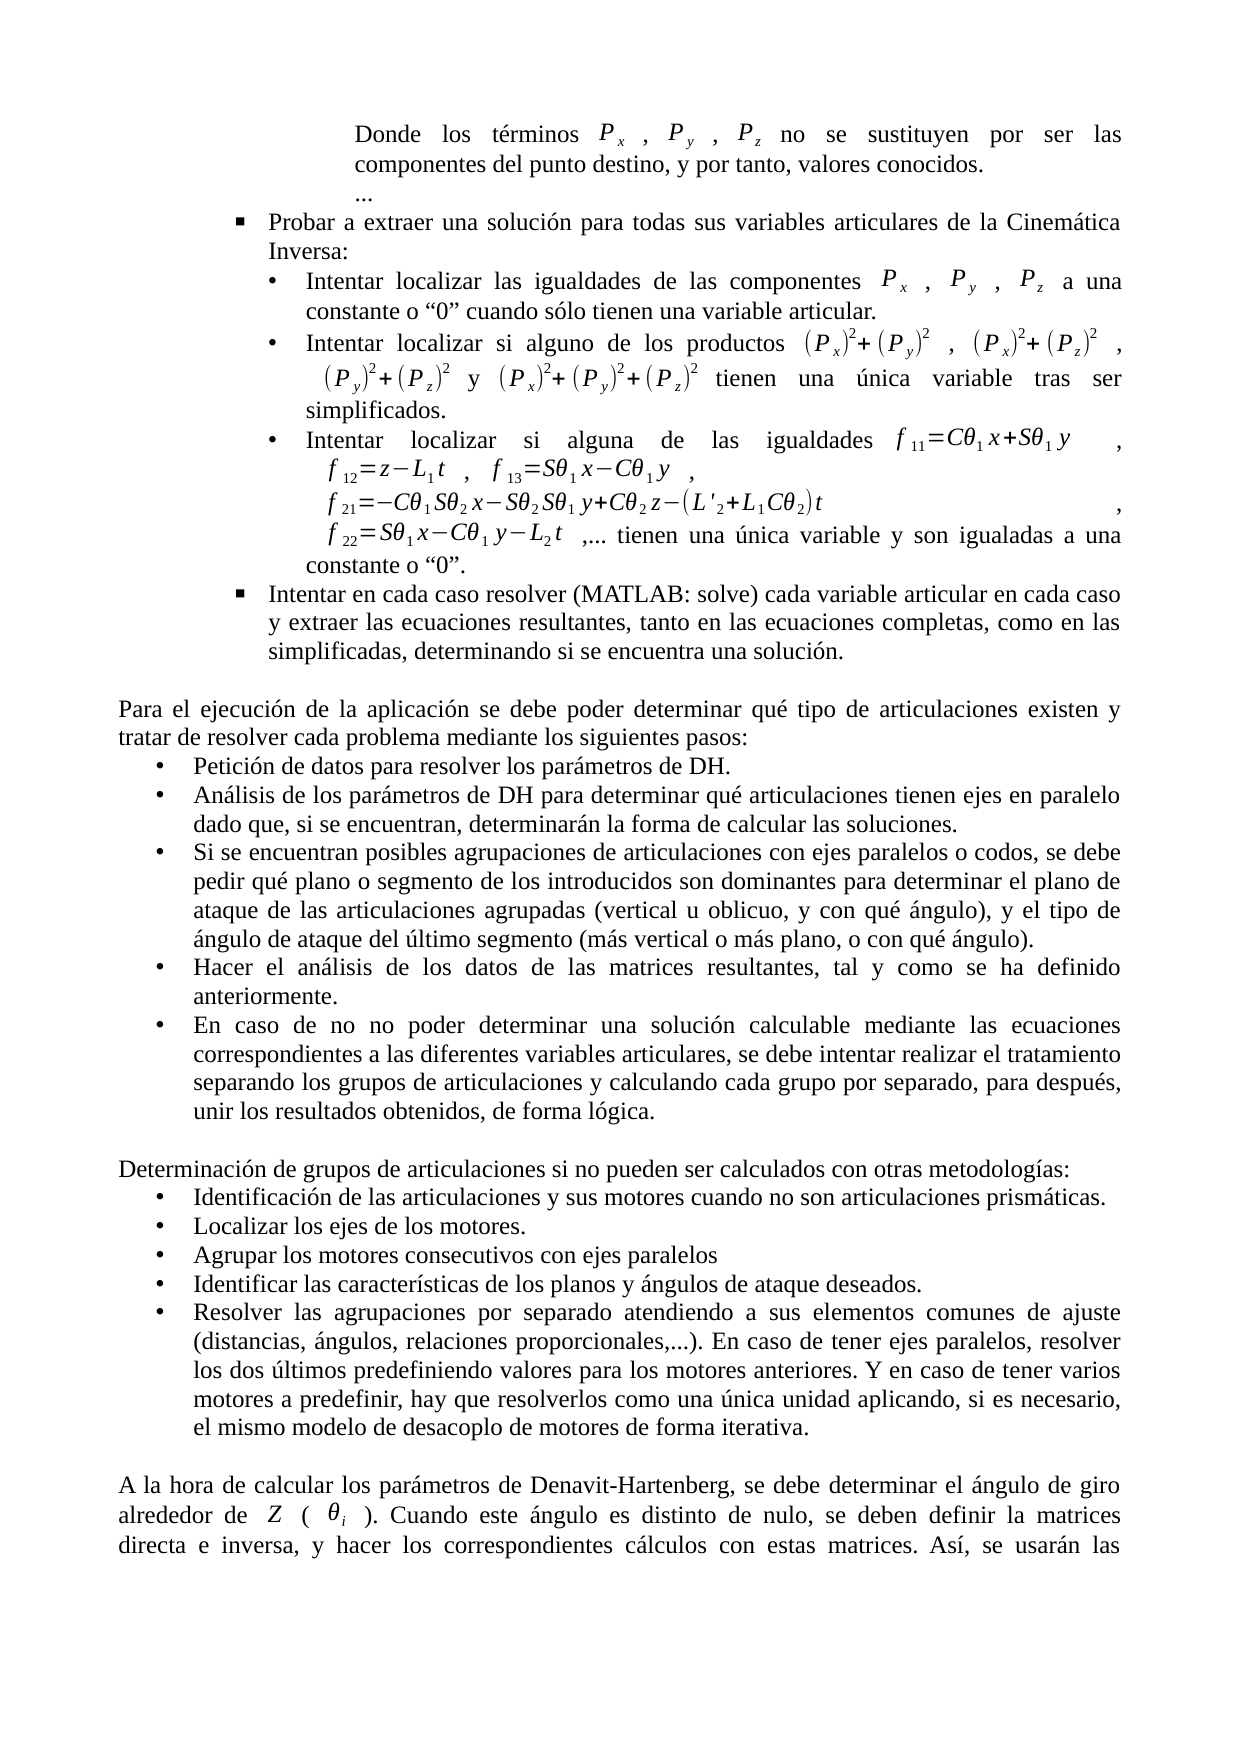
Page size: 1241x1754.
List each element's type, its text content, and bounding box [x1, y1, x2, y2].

list Identificar las características de los planos y ángulos de ataque deseados. [156, 1269, 1122, 1297]
text Donde los términos,,no se sustituyen por ser las componentes del punto destino, y por tanto, valores conocidos. [354, 118, 1122, 178]
list En caso de no no poder determinar una solución calculable mediante las ecuaciones correspondientes a las diferentes variables articulares, se debe intentar realizar el tratamiento separando los grupos de articulaciones y calculando cada grupo por separado, para después, unir los resultados obtenidos, de forma lógica. [156, 1010, 1122, 1125]
text A la hora de calcular los parámetros de Denavit-Hartenberg, se debe determinar el ángulo de giro alrededor de(). Cuando este ángulo es distinto de nulo, se deben definir la matrices directa e inversa, y hacer los correspondientes cálculos con estas matrices. Así, se usarán las [118, 1470, 1122, 1559]
text Determinación de grupos de articulaciones si no pueden ser calculados con otras metodologías: [118, 1154, 1122, 1182]
list Intentar en cada caso resolver (MATLAB: solve) cada variable articular en cada caso y extraer las ecuaciones resultantes, tanto en las ecuaciones completas, como en las simplificadas, determinando si se encuentra una solución. [231, 579, 1122, 665]
list Localizar los ejes de los motores. [156, 1211, 1122, 1240]
text Para el ejecución de la aplicación se debe poder determinar qué tipo de articulaciones existen y tratar de resolver cada problema mediante los siguientes pasos: [118, 694, 1122, 751]
list Agrupar los motores consecutivos con ejes paralelos [156, 1240, 1122, 1269]
list Análisis de los parámetros de DH para determinar qué articulaciones tienen ejes en paralelo dado que, si se encuentran, determinarán la forma de calcular las soluciones. [156, 780, 1122, 837]
list Probar a extraer una solución para todas sus variables articulares de la Cinemática Inversa: [231, 207, 1122, 264]
list Intentar localizar si alguno de los productos,,ytienen una única variable tras ser simplificados. [268, 325, 1122, 423]
text ... [354, 178, 1122, 207]
list Hacer el análisis de los datos de las matrices resultantes, tal y como se ha definido anteriormente. [156, 952, 1122, 1010]
list Intentar localizar si alguna de las igualdades ,,, ,,... tienen una única variable y son igualadas a una constante o “0”. [268, 423, 1122, 579]
list Si se encuentran posibles agrupaciones de articulaciones con ejes paralelos o codos, se debe pedir qué plano o segmento de los introducidos son dominantes para determinar el plano de ataque de las articulaciones agrupadas (vertical u oblicuo, y con qué ángulo), y el tipo de ángulo de ataque del último segmento (más vertical o más plano, o con qué ángulo). [156, 837, 1122, 952]
list Petición de datos para resolver los parámetros de DH. [156, 751, 1122, 780]
list Intentar localizar las igualdades de las componentes,,a una constante o “0” cuando sólo tienen una variable articular. [268, 264, 1122, 325]
list Identificación de las articulaciones y sus motores cuando no son articulaciones prismáticas. [156, 1182, 1122, 1211]
list Resolver las agrupaciones por separado atendiendo a sus elementos comunes de ajuste (distancias, ángulos, relaciones proporcionales,...). En caso de tener ejes paralelos, resolver los dos últimos predefiniendo valores para los motores anteriores. Y en caso de tener varios motores a predefinir, hay que resolverlos como una única unidad aplicando, si es necesario, el mismo modelo de desacoplo de motores de forma iterativa. [156, 1297, 1122, 1441]
